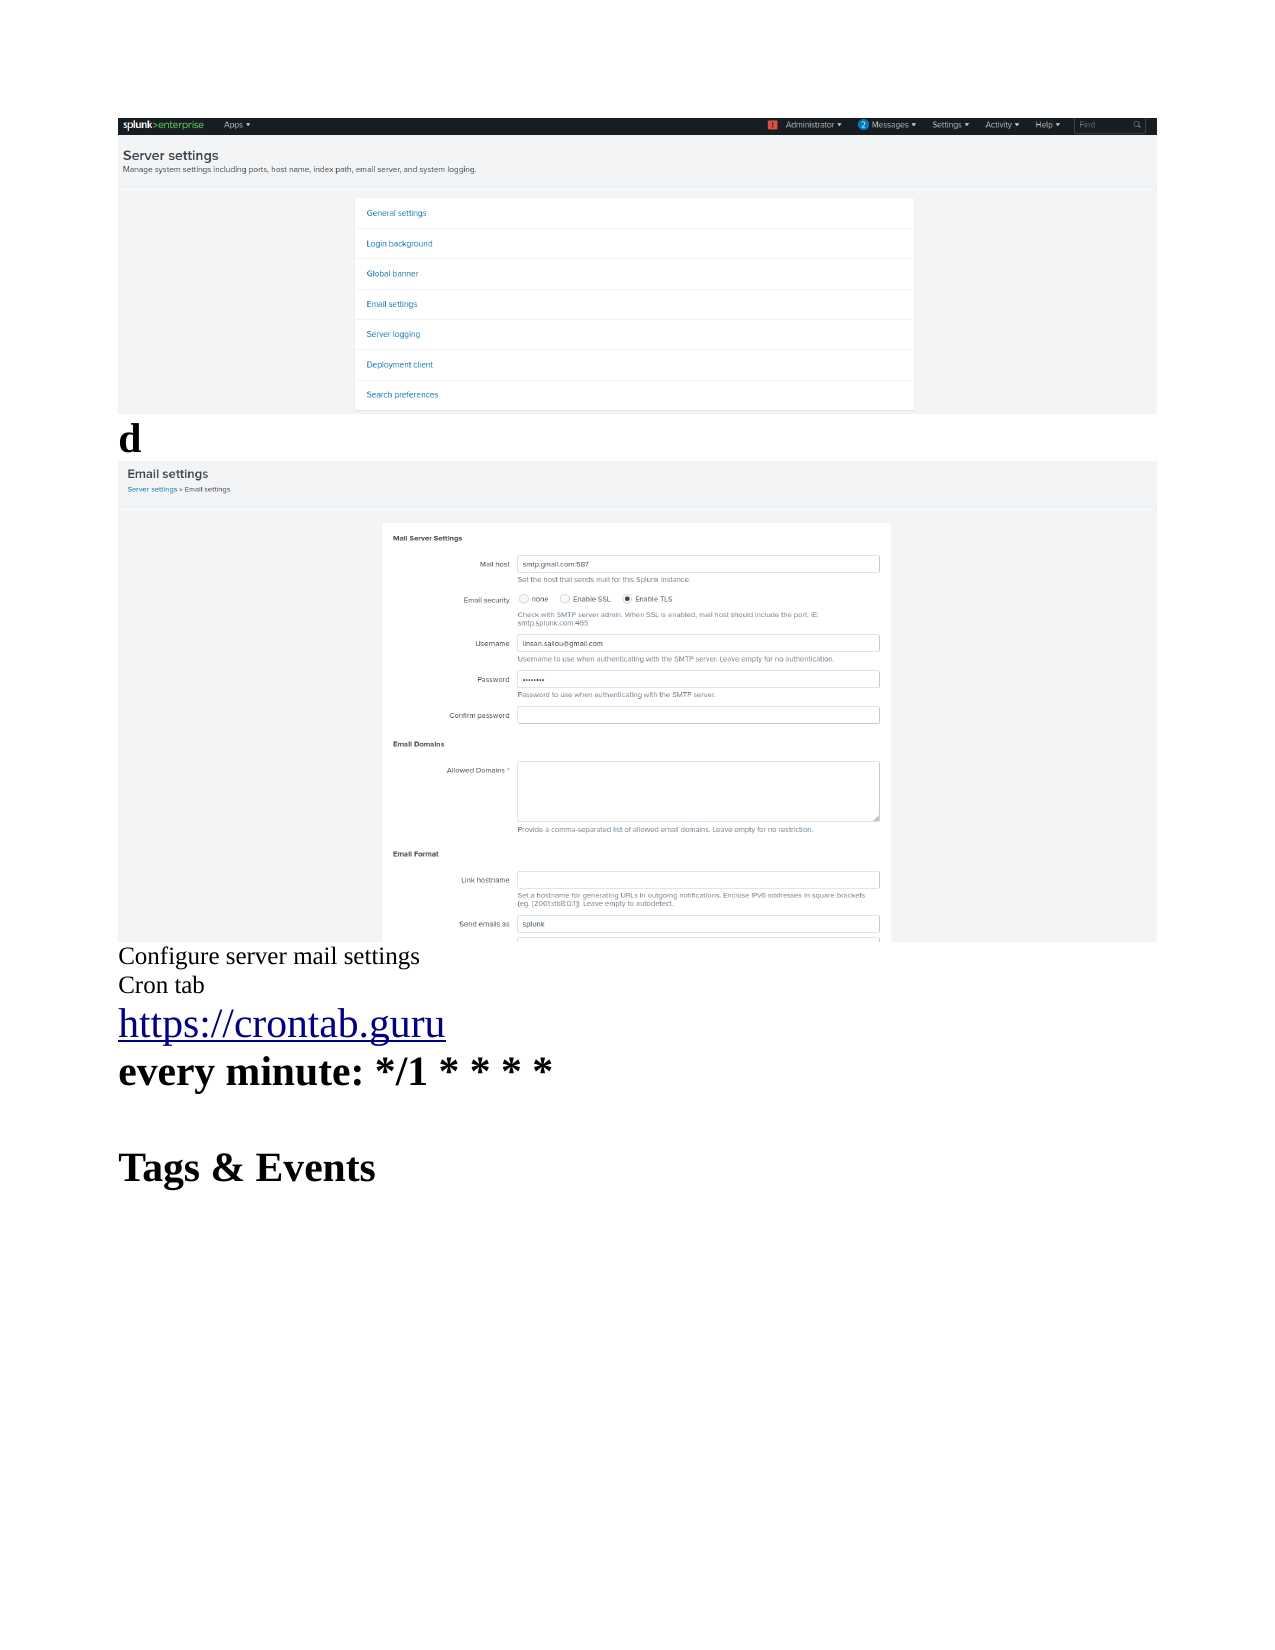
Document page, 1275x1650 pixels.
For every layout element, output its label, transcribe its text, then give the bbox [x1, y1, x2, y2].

text Cron tab [118, 970, 1157, 999]
text every minute: */1 * * * * [118, 1047, 1157, 1094]
text Configure server mail settings [118, 942, 1157, 970]
picture [118, 461, 1157, 942]
text d [118, 414, 1157, 461]
text https://crontab.guru [118, 999, 1157, 1047]
picture [118, 118, 1157, 414]
text Tags & Events [118, 1142, 1157, 1190]
